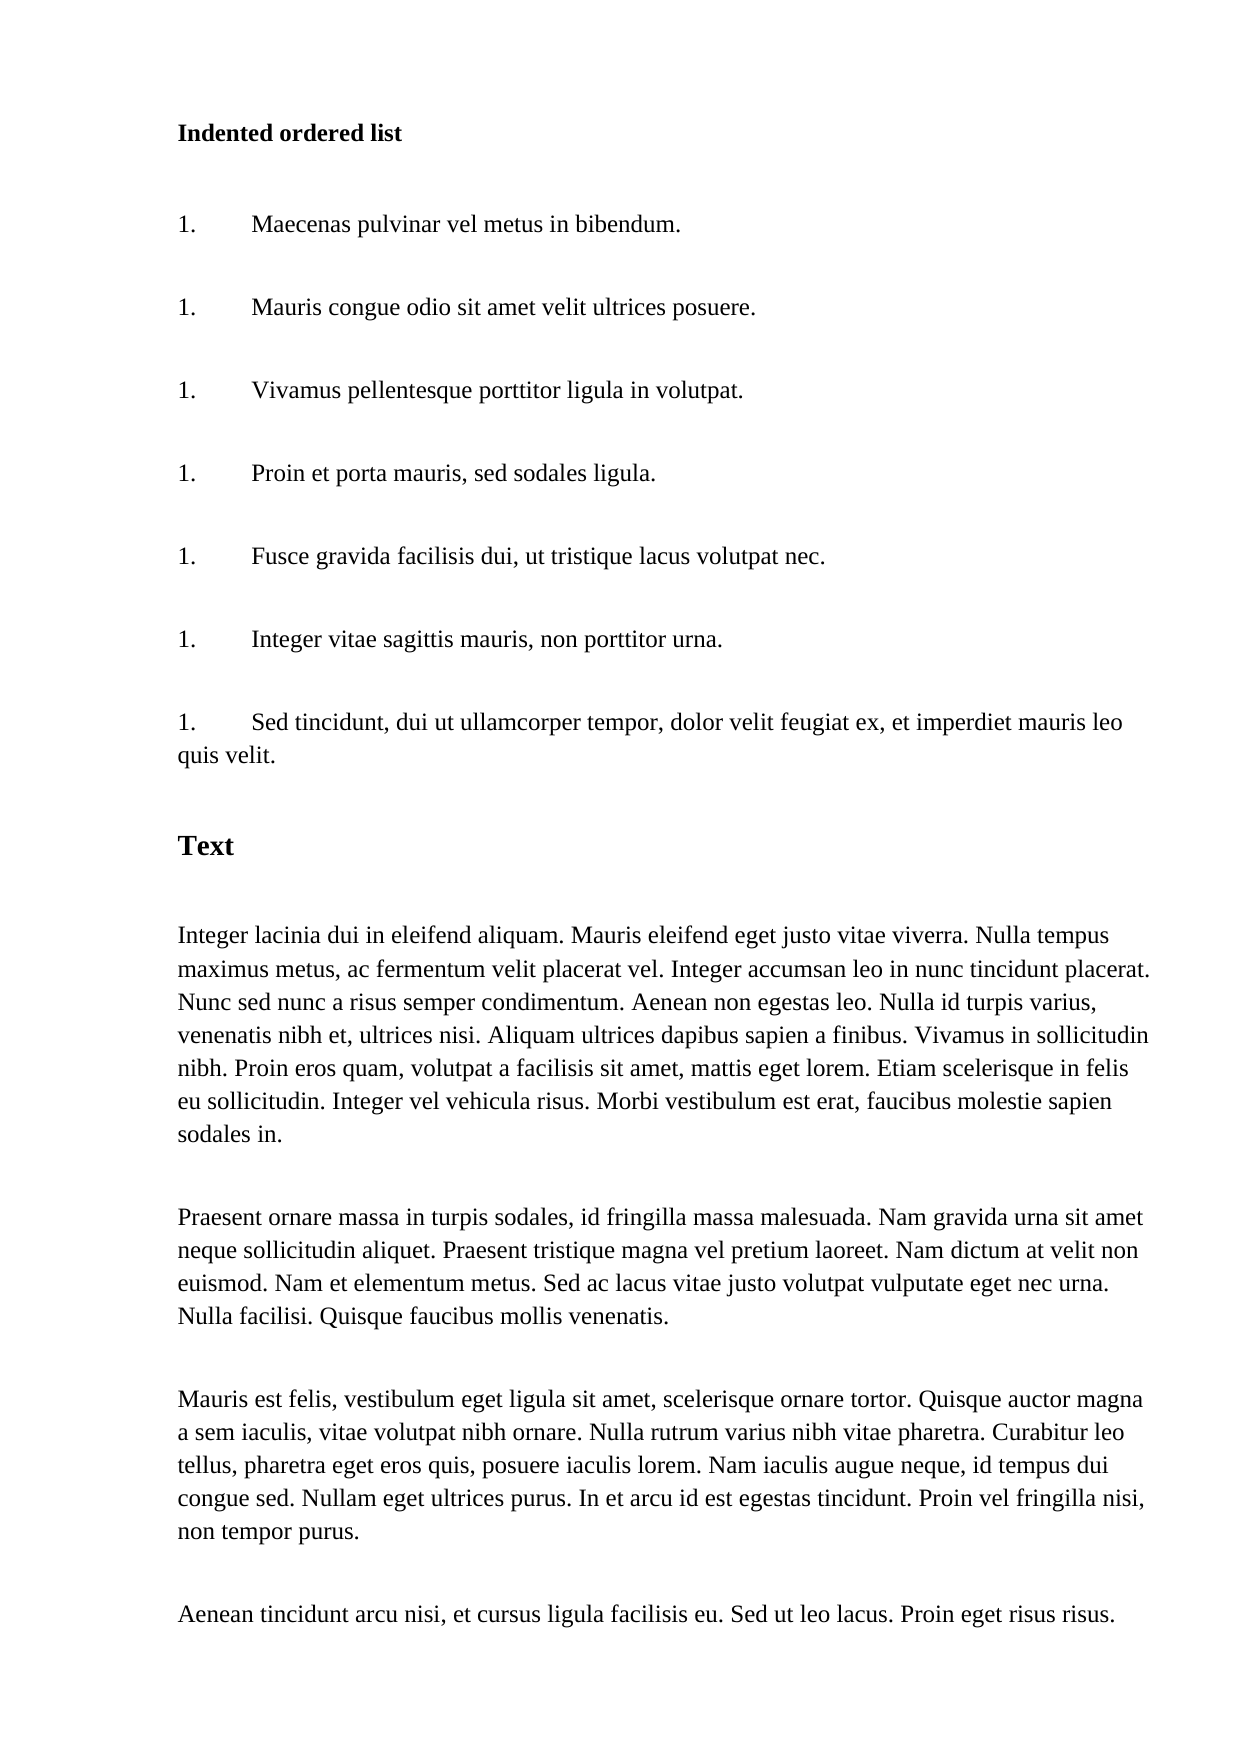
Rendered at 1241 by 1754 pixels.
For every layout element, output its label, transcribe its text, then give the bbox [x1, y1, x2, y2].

text Aenean tincidunt arcu nisi, et cursus ligula facilisis eu. Sed ut leo lacus. Proin eget risus risus. [177, 1599, 1152, 1628]
text Text [177, 828, 1152, 861]
text Indented ordered list [177, 118, 1152, 147]
list Mauris congue odio sit amet velit ultrices posuere. [177, 292, 1152, 321]
text Praesent ornare massa in turpis sodales, id fringilla massa malesuada. Nam gravida urna sit amet neque sollicitudin aliquet. Praesent tristique magna vel pretium laoreet. Nam dictum at velit non euismod. Nam et elementum metus. Sed ac lacus vitae justo volutpat vulputate eget nec urna. Nulla facilisi. Quisque faucibus mollis venenatis. [177, 1202, 1152, 1329]
list Fusce gravida facilisis dui, ut tristique lacus volutpat nec. [177, 541, 1152, 570]
list Vivamus pellentesque porttitor ligula in volutpat. [177, 375, 1152, 404]
list Sed tincidunt, dui ut ullamcorper tempor, dolor velit feugiat ex, et imperdiet mauris leo quis velit. [177, 707, 1152, 769]
list Maecenas pulvinar vel metus in bibendum. [177, 209, 1152, 238]
text Integer lacinia dui in eleifend aliquam. Mauris eleifend eget justo vitae viverra. Nulla tempus maximus metus, ac fermentum velit placerat vel. Integer accumsan leo in nunc tincidunt placerat. Nunc sed nunc a risus semper condimentum. Aenean non egestas leo. Nulla id turpis varius, venenatis nibh et, ultrices nisi. Aliquam ultrices dapibus sapien a finibus. Vivamus in sollicitudin nibh. Proin eros quam, volutpat a facilisis sit amet, mattis eget lorem. Etiam scelerisque in felis eu sollicitudin. Integer vel vehicula risus. Morbi vestibulum est erat, faucibus molestie sapien sodales in. [177, 921, 1152, 1147]
list Integer vitae sagittis mauris, non porttitor urna. [177, 624, 1152, 653]
text Mauris est felis, vestibulum eget ligula sit amet, scelerisque ornare tortor. Quisque auctor magna a sem iaculis, vitae volutpat nibh ornare. Nulla rutrum varius nibh vitae pharetra. Curabitur leo tellus, pharetra eget eros quis, posuere iaculis lorem. Nam iaculis augue neque, id tempus dui congue sed. Nullam eget ultrices purus. In et arcu id est egestas tincidunt. Proin vel fringilla nisi, non tempor purus. [177, 1384, 1152, 1545]
list Proin et porta mauris, sed sodales ligula. [177, 458, 1152, 487]
